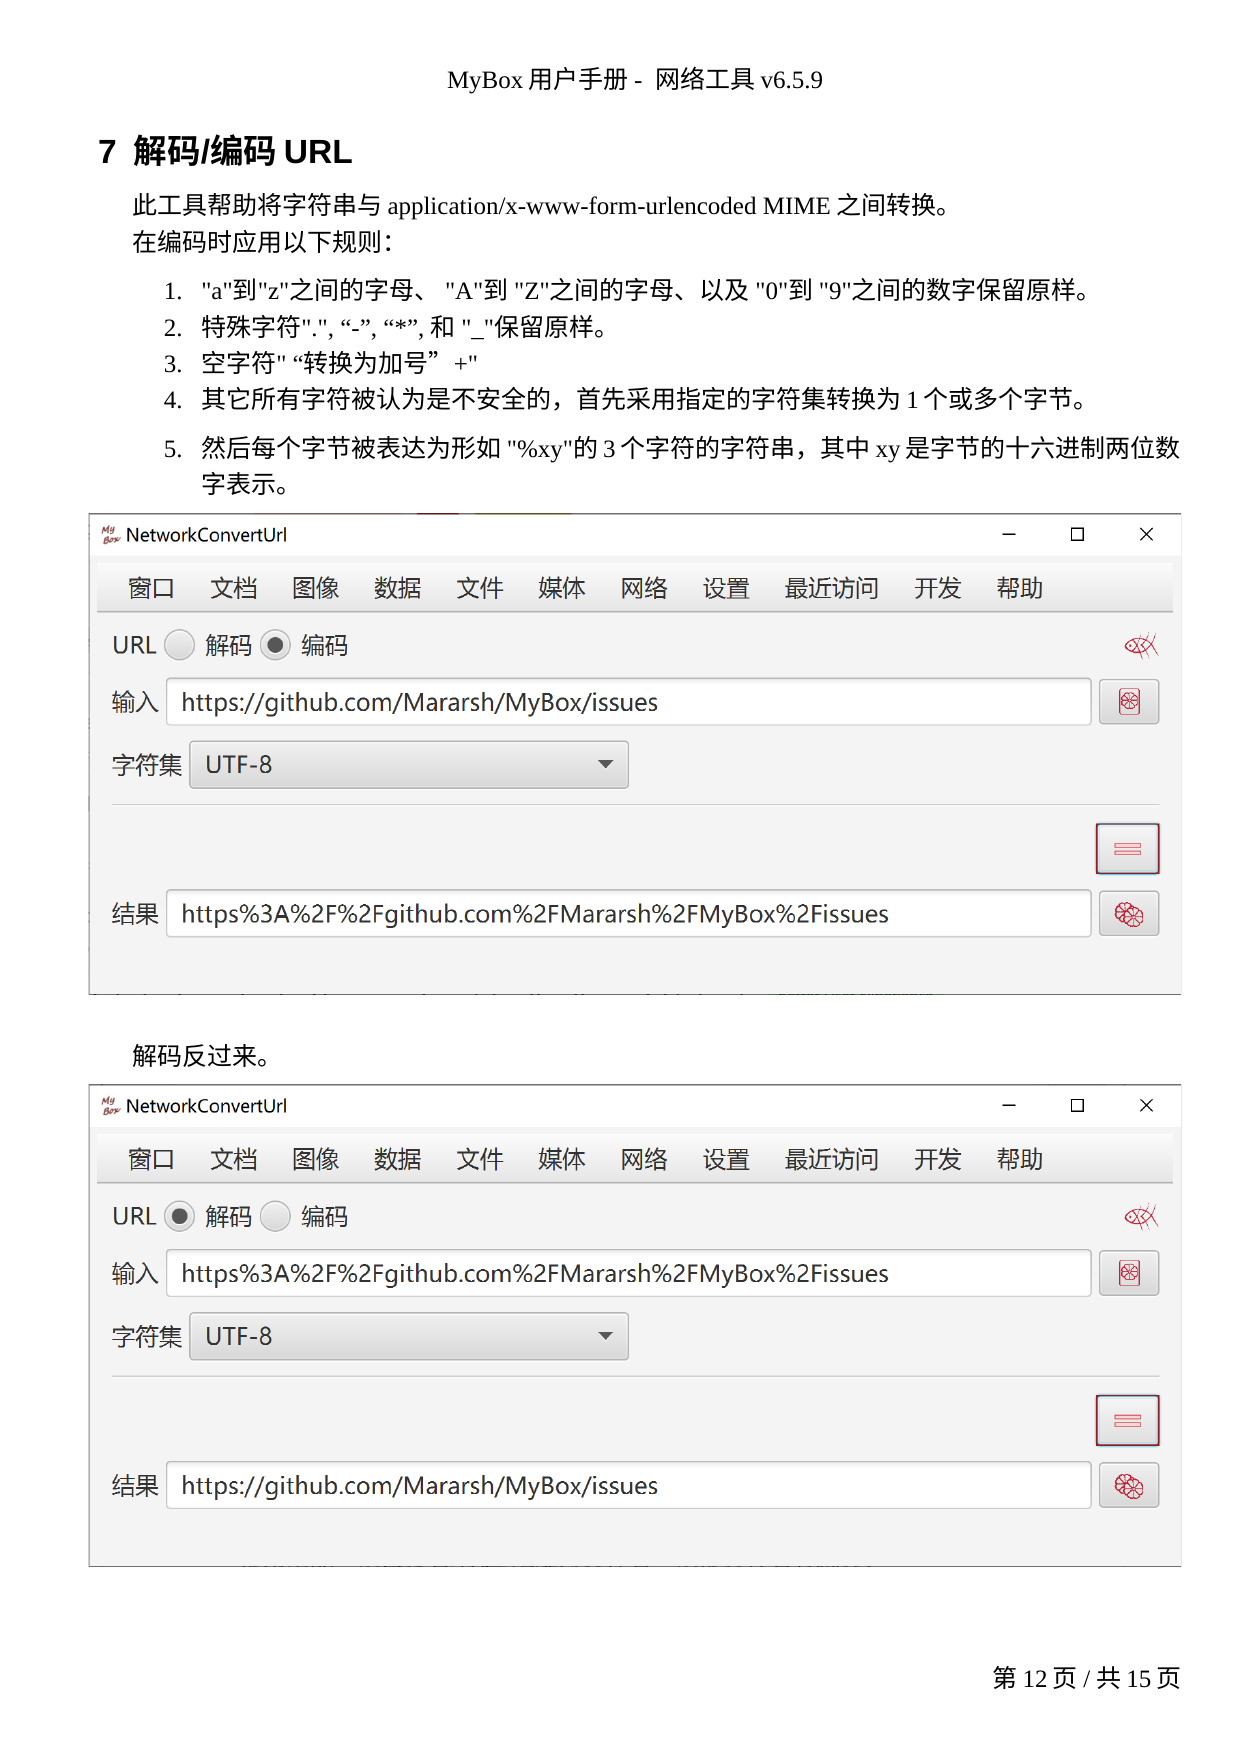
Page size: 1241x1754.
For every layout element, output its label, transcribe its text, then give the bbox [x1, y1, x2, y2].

list 特殊字符".", “-”, “*”, 和 "_"保留原样。 [163, 307, 1181, 343]
picture [88, 1084, 1182, 1567]
subtitle 解码/编码URL [88, 125, 1181, 173]
text 此工具帮助将字符串与application/x-www-form-urlencoded MIME之间转换。 在编码时应用以下规则： [88, 186, 1181, 258]
list "a"到"z"之间的字母、 "A"到 "Z"之间的字母、以及 "0"到 "9"之间的数字保留原样。 [163, 271, 1181, 307]
list 其它所有字符被认为是不安全的，首先采用指定的字符集转换为1个或多个字节。 [163, 379, 1181, 416]
text 解码反过来。 [88, 1036, 1181, 1072]
list 空字符" “转换为加号”+" [163, 343, 1181, 379]
list 然后每个字节被表达为形如 "%xy"的3个字符的字符串，其中xy是字节的十六进制两位数字表示。 [163, 428, 1181, 501]
picture [88, 513, 1182, 995]
